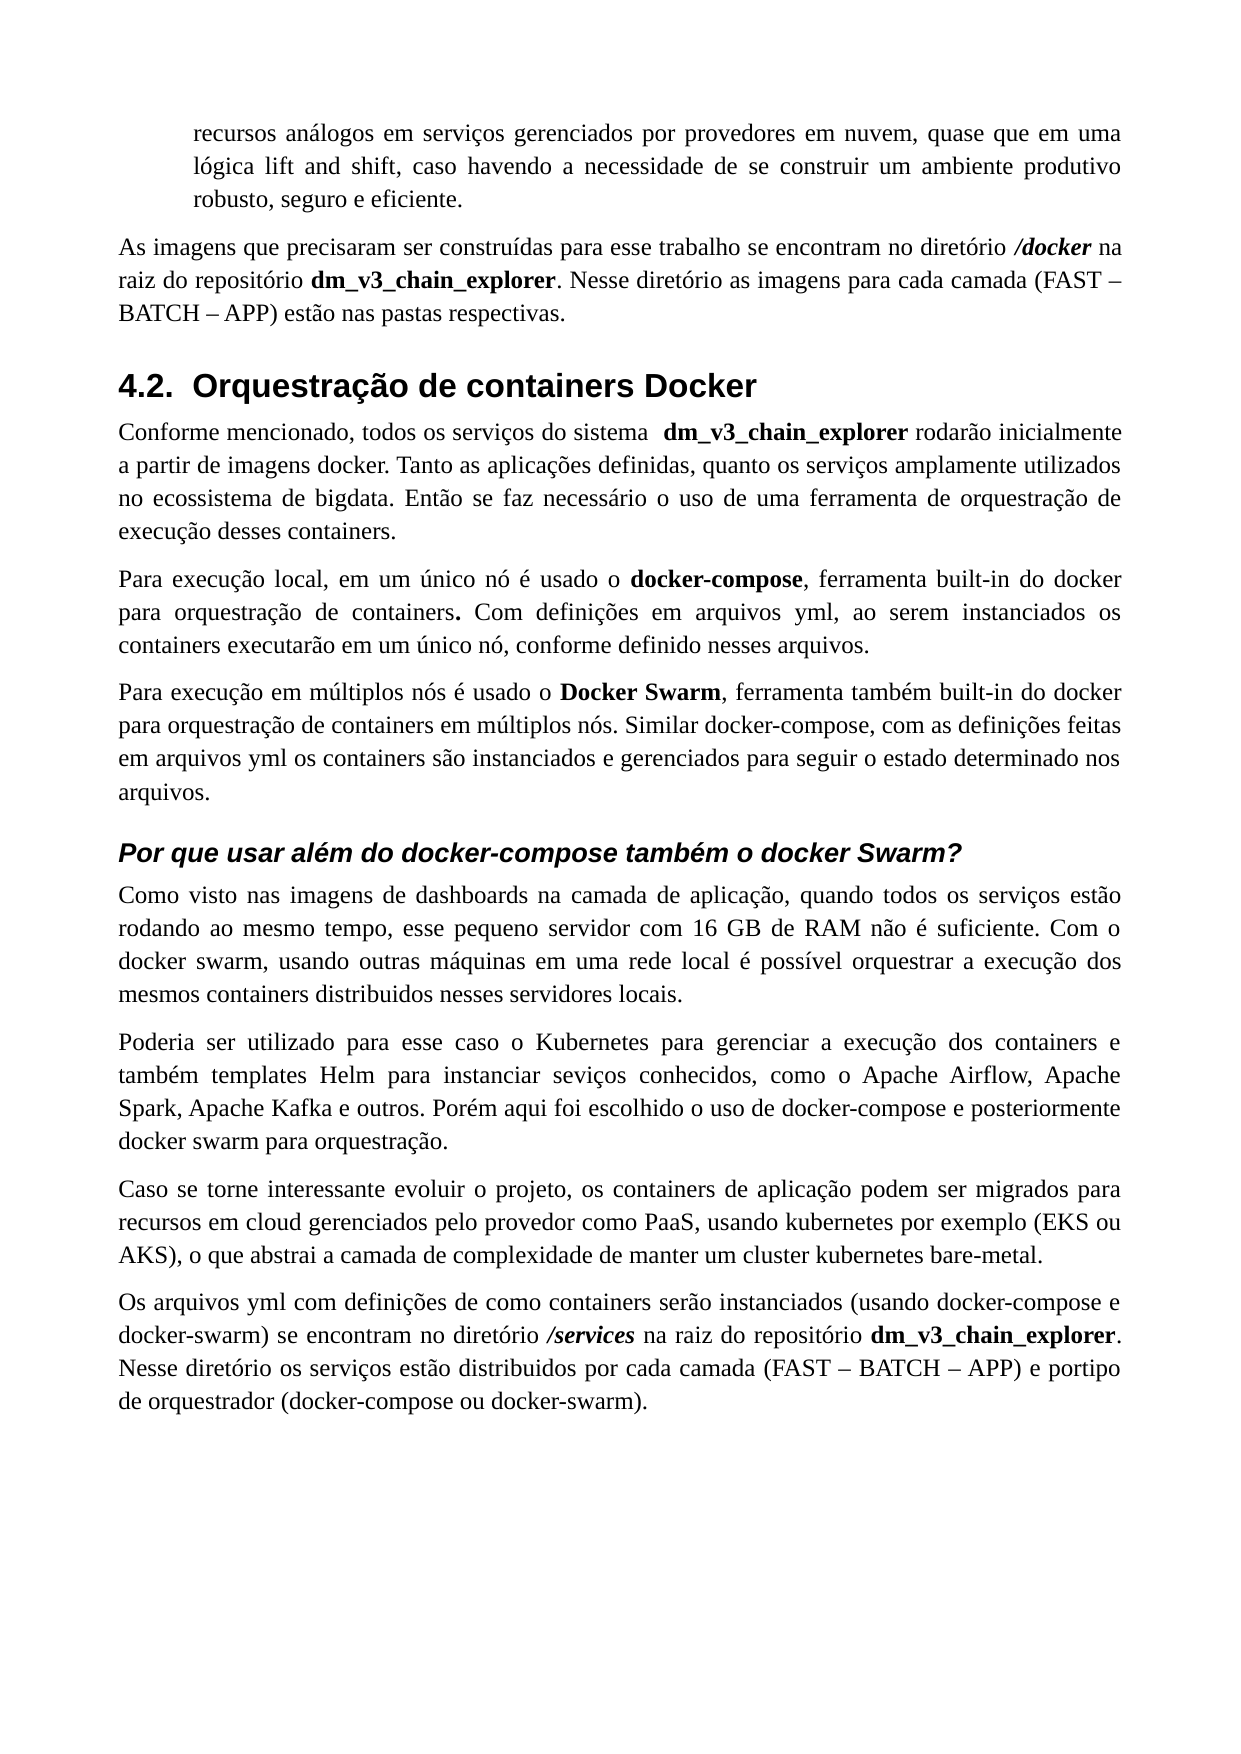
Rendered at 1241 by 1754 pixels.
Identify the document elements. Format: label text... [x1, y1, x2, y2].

text As imagens que precisaram ser construídas para esse trabalho se encontram no diretório /docker na raiz do repositório dm_v3_chain_explorer. Nesse diretório as imagens para cada camada (FAST – BATCH – APP) estão nas pastas respectivas. [118, 232, 1122, 327]
list recursos análogos em serviços gerenciados por provedores em nuvem, quase que em uma lógica lift and shift, caso havendo a necessidade de se construir um ambiente produtivo robusto, seguro e eficiente. [156, 118, 1122, 213]
text Conforme mencionado, todos os serviços do sistema dm_v3_chain_explorer rodarão inicialmente a partir de imagens docker. Tanto as aplicações definidas, quanto os serviços amplamente utilizados no ecossistema de bigdata. Então se faz necessário o uso de uma ferramenta de orquestração de execução desses containers. [118, 417, 1122, 545]
subtitle Por que usar além do docker-compose também o docker Swarm? [118, 837, 1122, 868]
text Caso se torne interessante evoluir o projeto, os containers de aplicação podem ser migrados para recursos em cloud gerenciados pelo provedor como PaaS, usando kubernetes por exemplo (EKS ou AKS), o que abstrai a camada de complexidade de manter um cluster kubernetes bare-metal. [118, 1174, 1122, 1268]
text Poderia ser utilizado para esse caso o Kubernetes para gerenciar a execução dos containers e também templates Helm para instanciar seviços conhecidos, como o Apache Airflow, Apache Spark, Apache Kafka e outros. Porém aqui foi escolhido o uso de docker-compose e posteriormente docker swarm para orquestração. [118, 1027, 1122, 1155]
text Os arquivos yml com definições de como containers serão instanciados (usando docker-compose e docker-swarm) se encontram no diretório /services na raiz do repositório dm_v3_chain_explorer. Nesse diretório os serviços estão distribuidos por cada camada (FAST – BATCH – APP) e portipo de orquestrador (docker-compose ou docker-swarm). [118, 1287, 1122, 1415]
text Para execução local, em um único nó é usado o docker-compose, ferramenta built-in do docker para orquestração de containers. Com definições em arquivos yml, ao serem instanciados os containers executarão em um único nó, conforme definido nesses arquivos. [118, 564, 1122, 659]
subtitle Orquestração de containers Docker [118, 366, 1122, 405]
text Para execução em múltiplos nós é usado o Docker Swarm, ferramenta também built-in do docker para orquestração de containers em múltiplos nós. Similar docker-compose, com as definições feitas em arquivos yml os containers são instanciados e gerenciados para seguir o estado determinado nos arquivos. [118, 677, 1122, 805]
text Como visto nas imagens de dashboards na camada de aplicação, quando todos os serviços estão rodando ao mesmo tempo, esse pequeno servidor com 16 GB de RAM não é suficiente. Com o docker swarm, usando outras máquinas em uma rede local é possível orquestrar a execução dos mesmos containers distribuidos nesses servidores locais. [118, 880, 1122, 1008]
